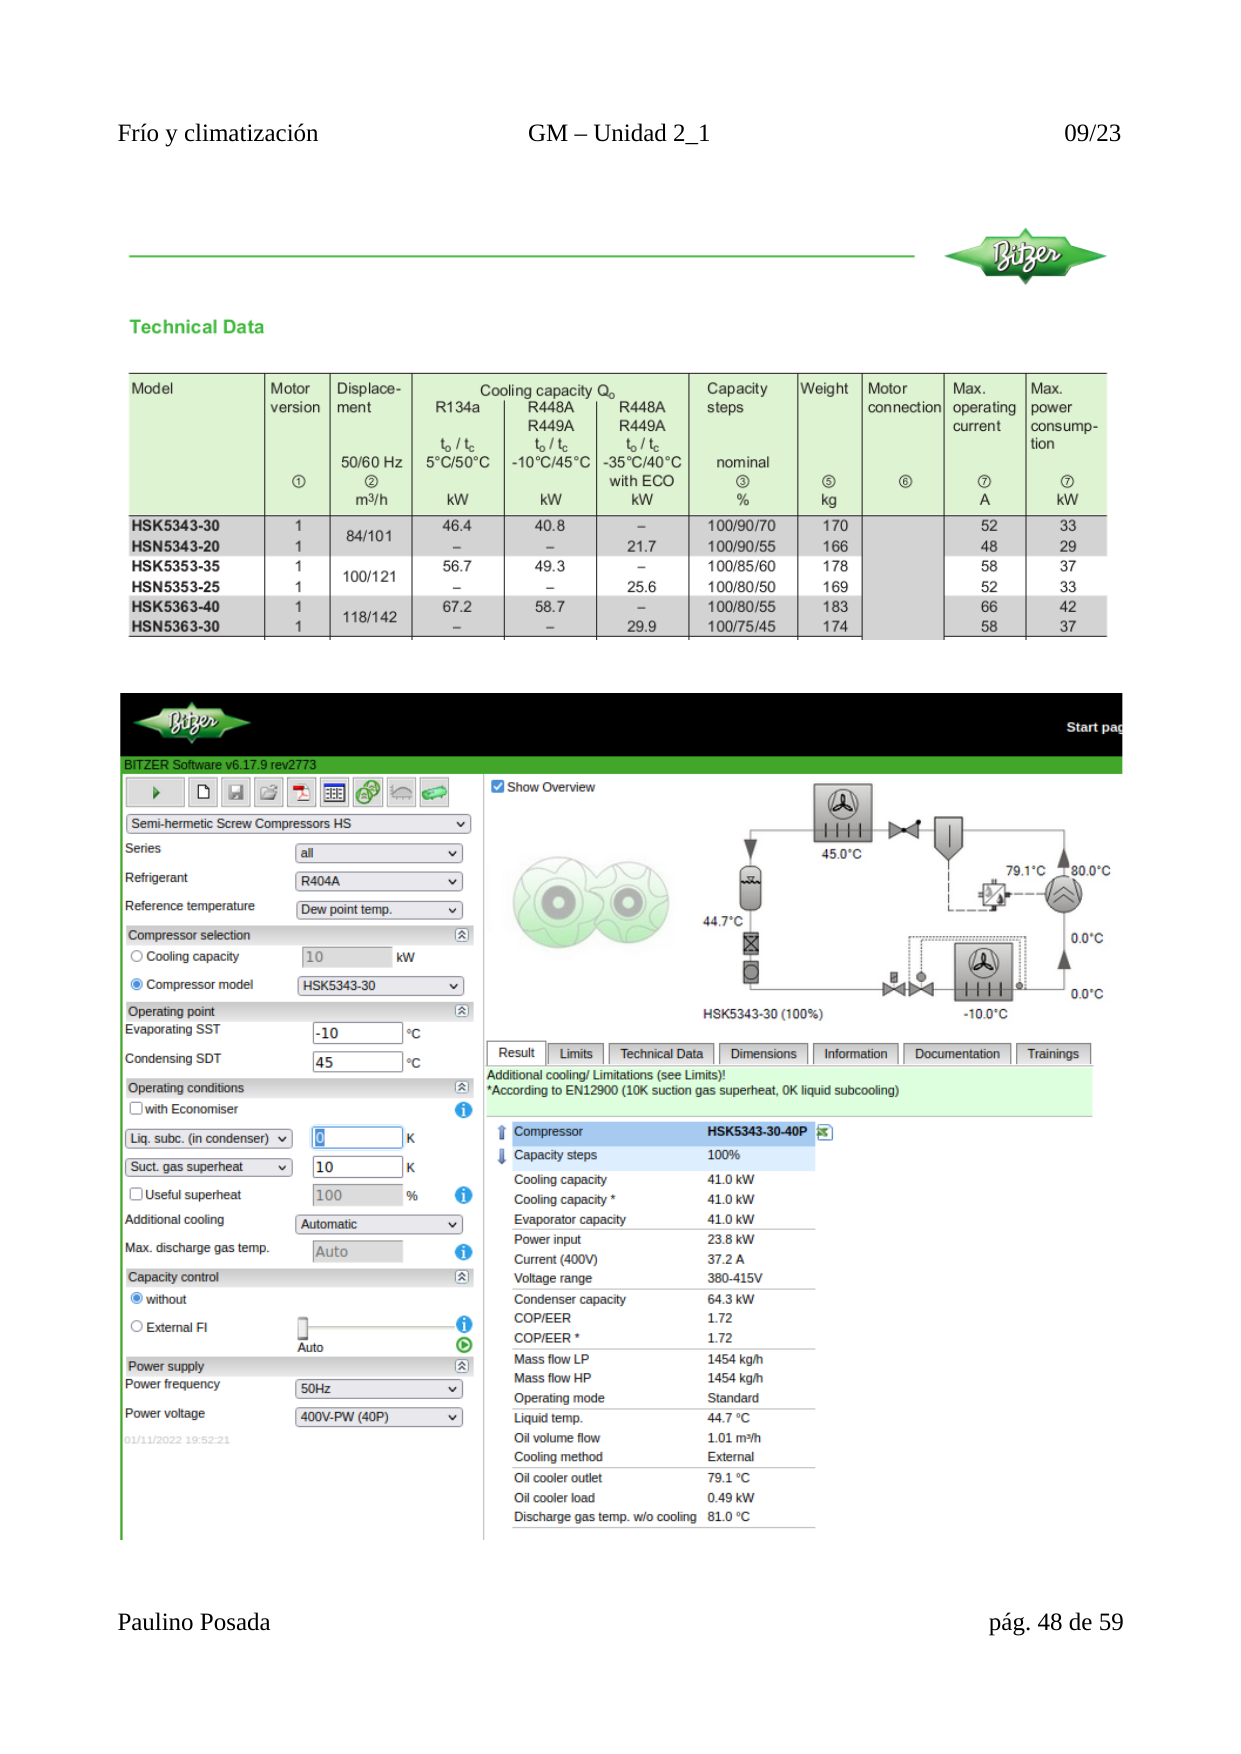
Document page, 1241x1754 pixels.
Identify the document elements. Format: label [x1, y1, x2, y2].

picture [118, 693, 1123, 1540]
picture [118, 219, 1123, 640]
